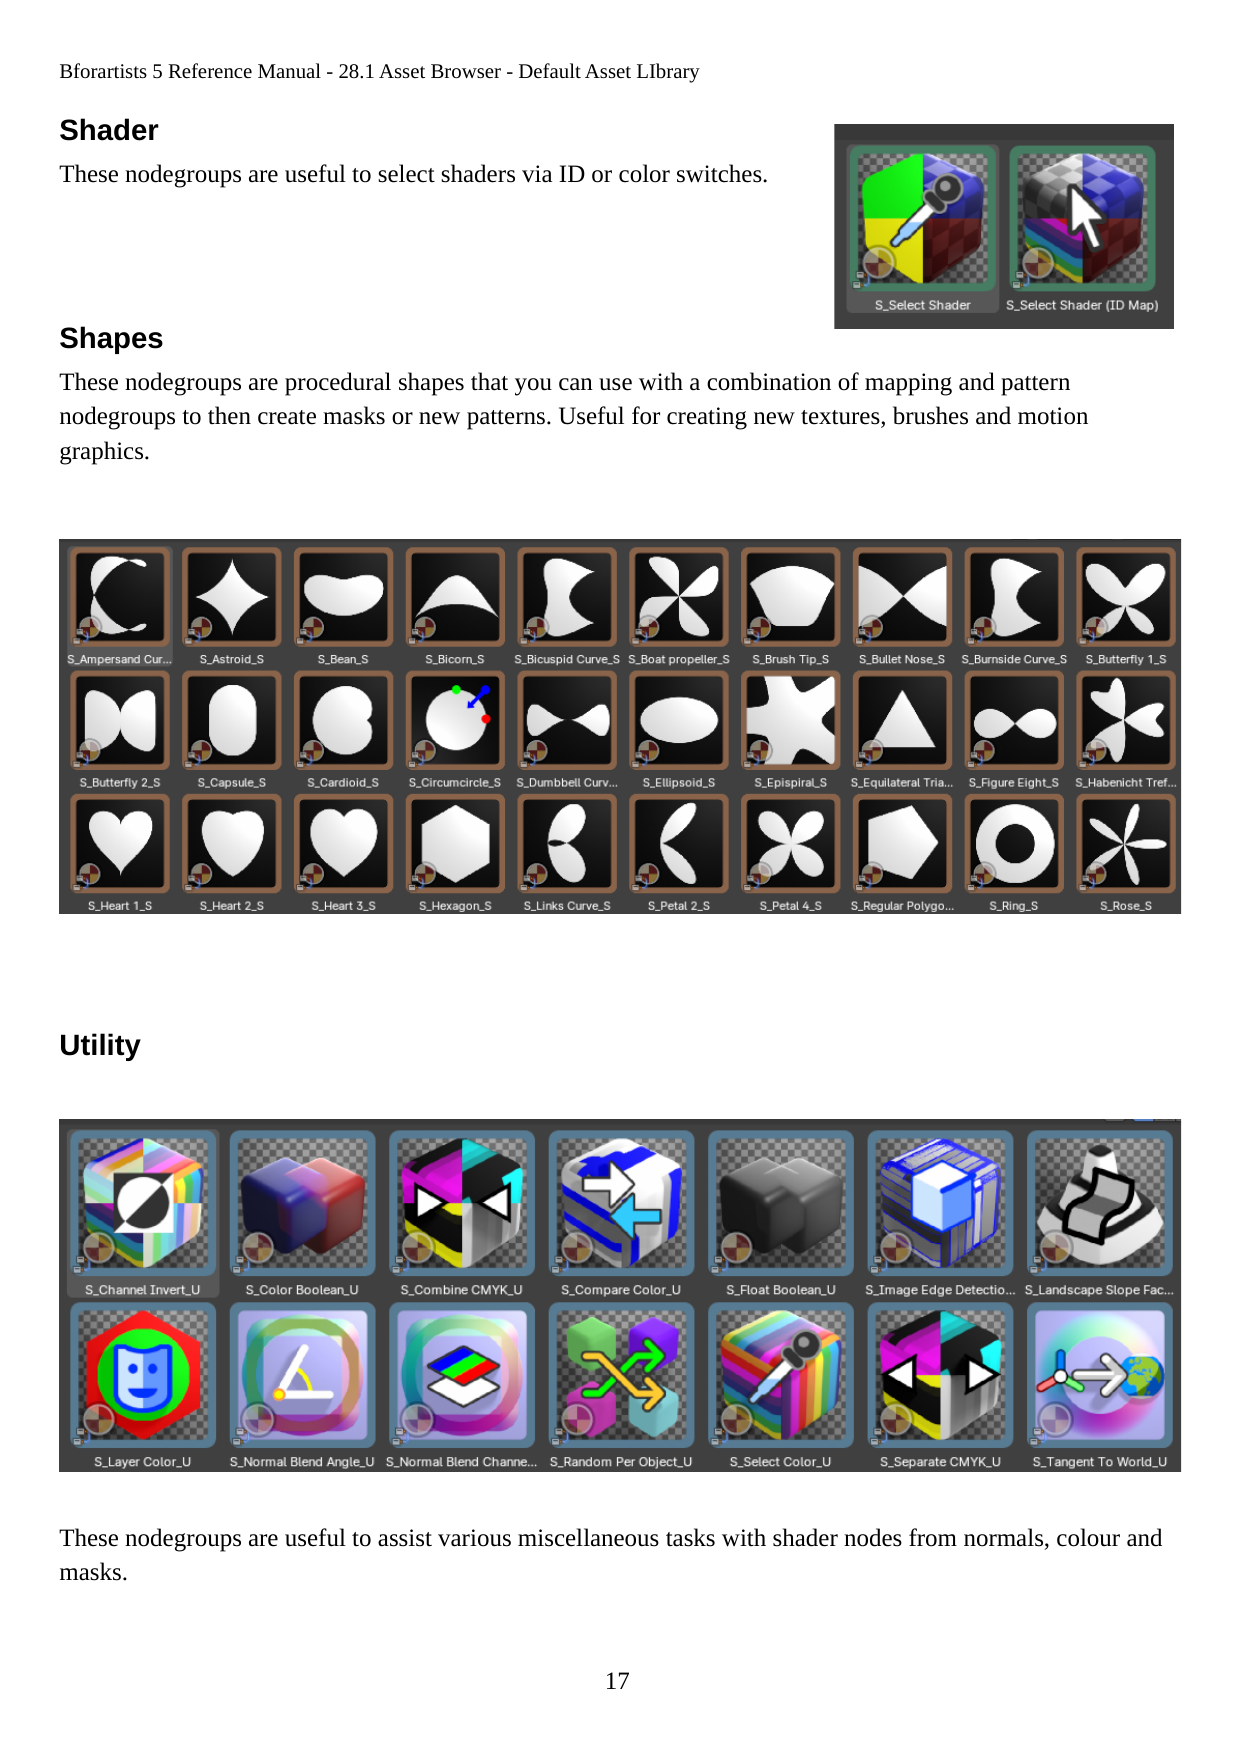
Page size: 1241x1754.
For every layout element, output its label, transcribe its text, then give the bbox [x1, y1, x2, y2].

text These nodegroups are useful to assist various miscellaneous tasks with shader nodes from normals, colour and masks. [59, 1472, 1181, 1586]
text [59, 1074, 1181, 1119]
text These nodegroups are useful to select shaders via ID or color switches. [59, 159, 834, 188]
subtitle Shapes [59, 321, 1181, 354]
subtitle Shader [59, 113, 1181, 146]
text These nodegroups are procedural shapes that you can use with a combination of mapping and pattern nodegroups to then create masks or new patterns. Useful for creating new textures, brushes and motion graphics. [59, 367, 1181, 464]
picture [59, 1119, 1182, 1472]
subtitle Utility [59, 1028, 1181, 1062]
picture [834, 124, 1174, 329]
picture [59, 539, 1182, 914]
